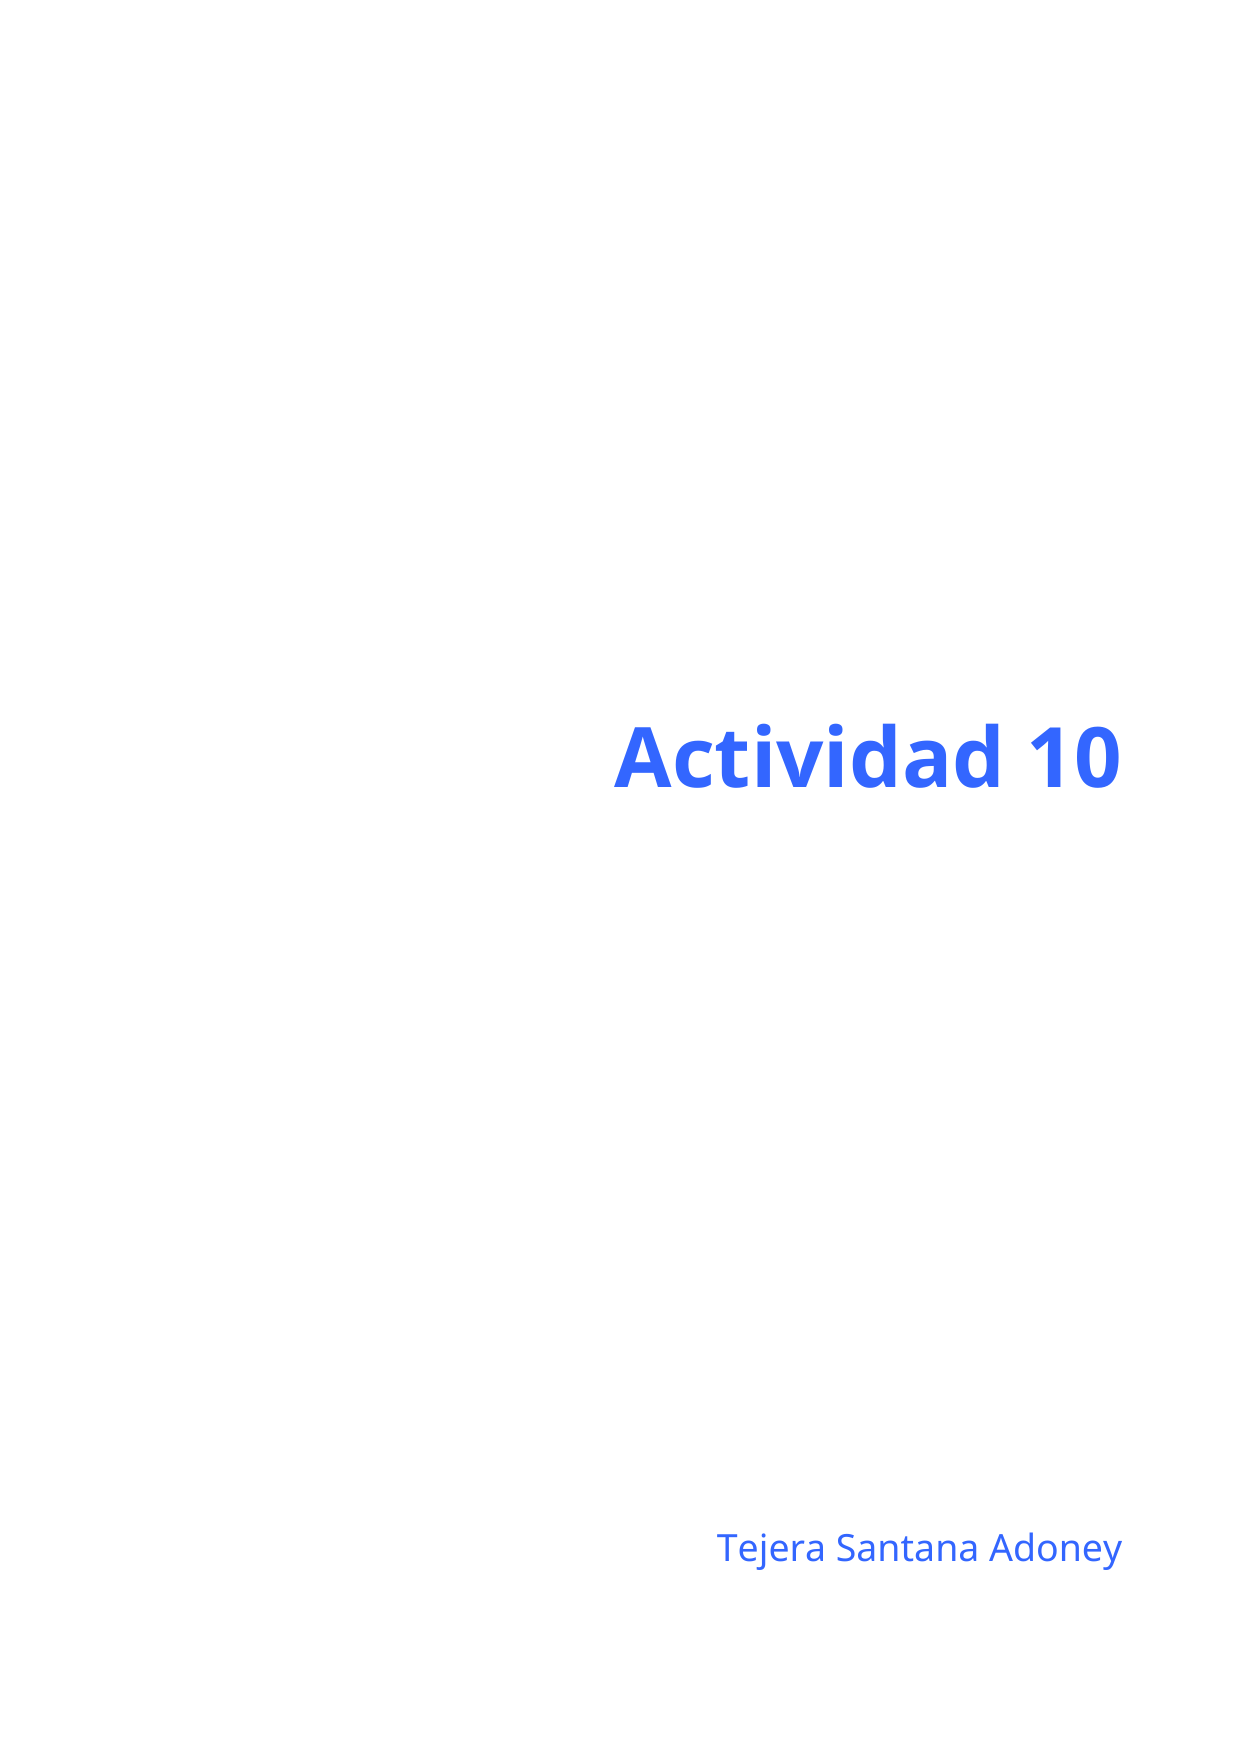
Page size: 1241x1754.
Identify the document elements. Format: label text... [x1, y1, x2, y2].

text Tejera Santana Adoney [118, 1522, 1122, 1573]
text Actividad 10 [118, 698, 1122, 812]
